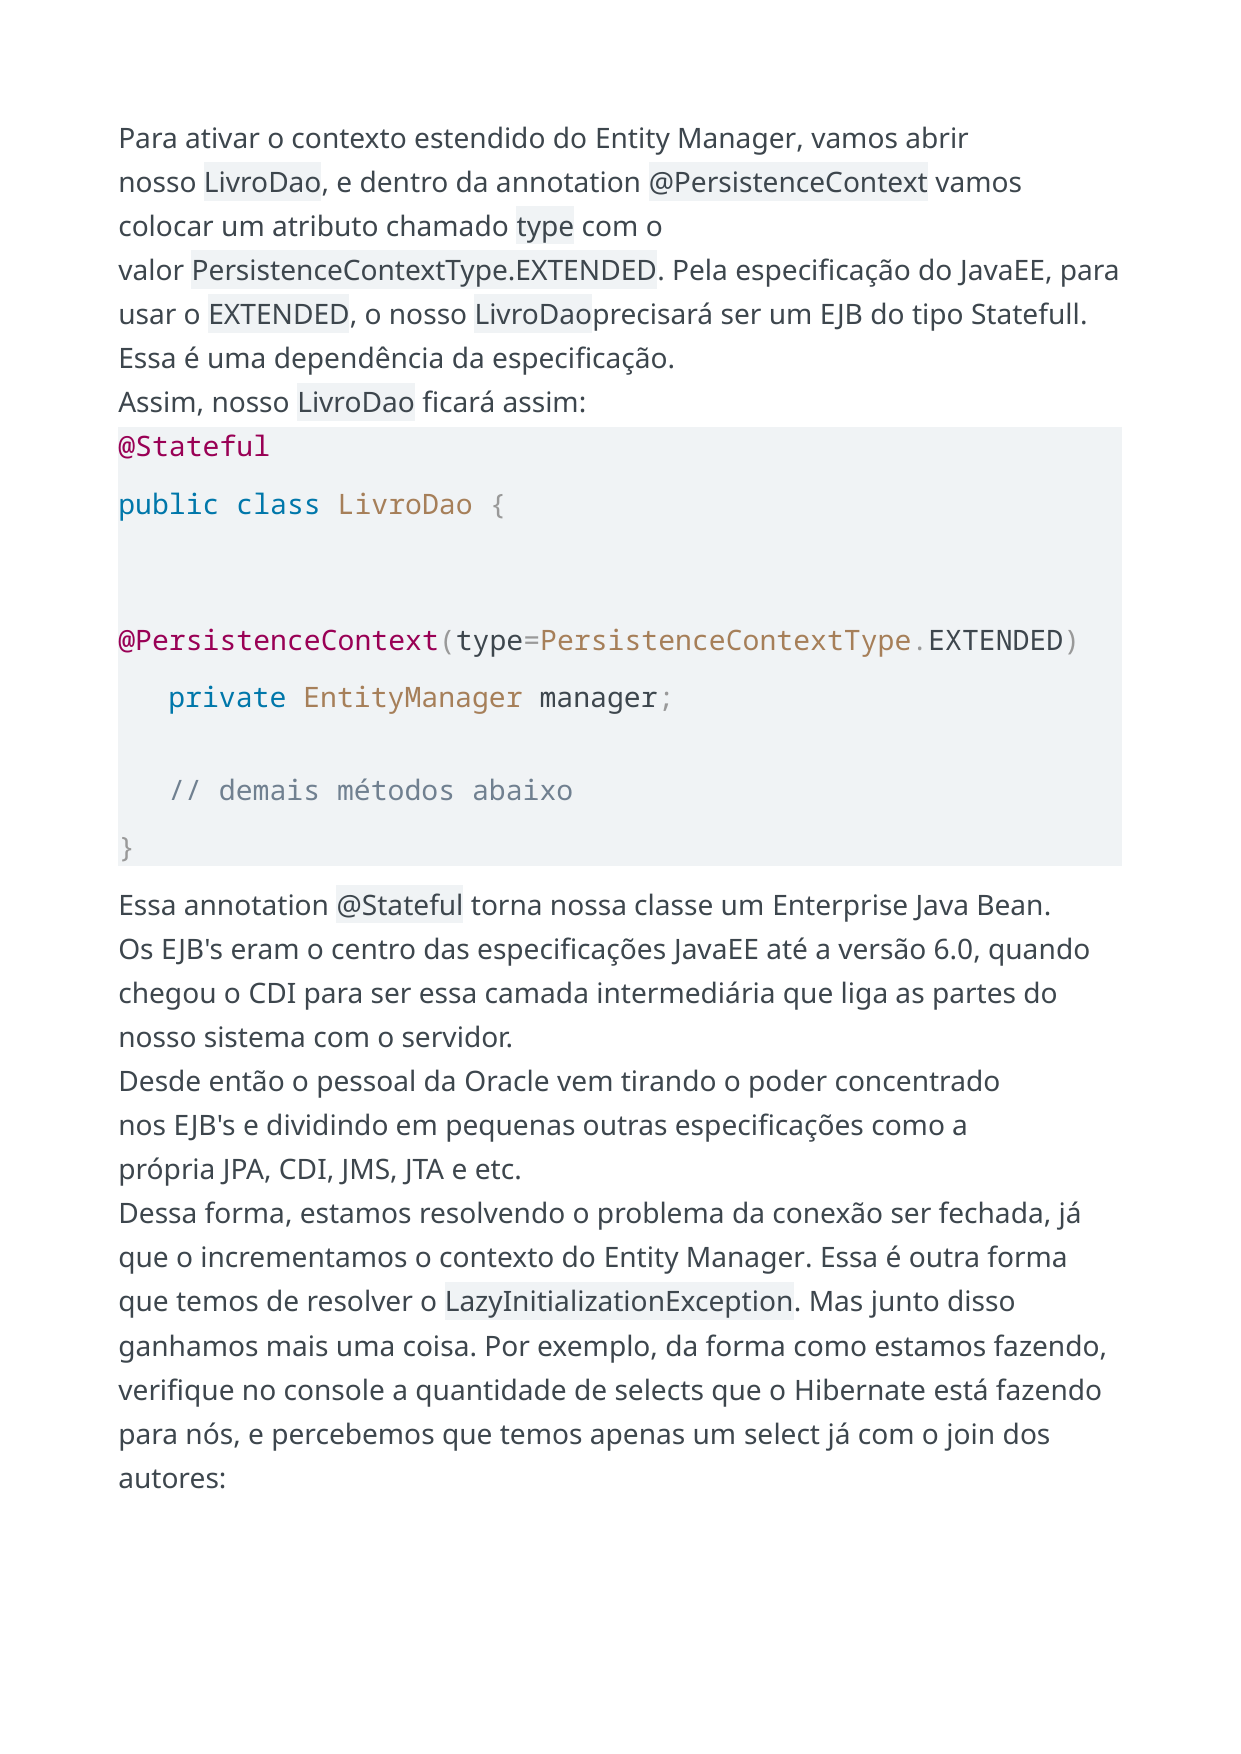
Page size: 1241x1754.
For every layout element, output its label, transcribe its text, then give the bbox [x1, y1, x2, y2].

text Para ativar o contexto estendido do Entity Manager, vamos abrir nosso LivroDao, e dentro da annotation @PersistenceContext vamos colocar um atributo chamado type com o valor PersistenceContextType.EXTENDED. Pela especificação do JavaEE, para usar o EXTENDED, o nosso LivroDaoprecisará ser um EJB do tipo Statefull. Essa é uma dependência da especificação. [118, 118, 1122, 377]
text private EntityManager manager; [118, 677, 1122, 716]
text Desde então o pessoal da Oracle vem tirando o poder concentrado nos EJB's e dividindo em pequenas outras especificações como a própria JPA, CDI, JMS, JTA e etc. [118, 1061, 1122, 1188]
text } [118, 828, 1122, 866]
text Dessa forma, estamos resolvendo o problema da conexão ser fechada, já que o incrementamos o contexto do Entity Manager. Essa é outra forma que temos de resolver o LazyInitializationException. Mas junto disso ganhamos mais uma coisa. Por exemplo, da forma como estamos fazendo, verifique no console a quantidade de selects que o Hibernate está fazendo para nós, e percebemos que temos apenas um select já com o join dos autores: [118, 1194, 1122, 1496]
text Essa annotation @Stateful torna nossa classe um Enterprise Java Bean. Os EJB's eram o centro das especificações JavaEE até a versão 6.0, quando chegou o CDI para ser essa camada intermediária que liga as partes do nosso sistema com o servidor. [118, 885, 1122, 1056]
text Assim, nosso LivroDao ficará assim: [118, 382, 1122, 421]
text public class LivroDao { [118, 484, 1122, 522]
text @PersistenceContext(type=PersistenceContextType.EXTENDED) [118, 577, 1122, 658]
text @Stateful [118, 427, 1122, 465]
text // demais métodos abaixo [118, 770, 1122, 808]
